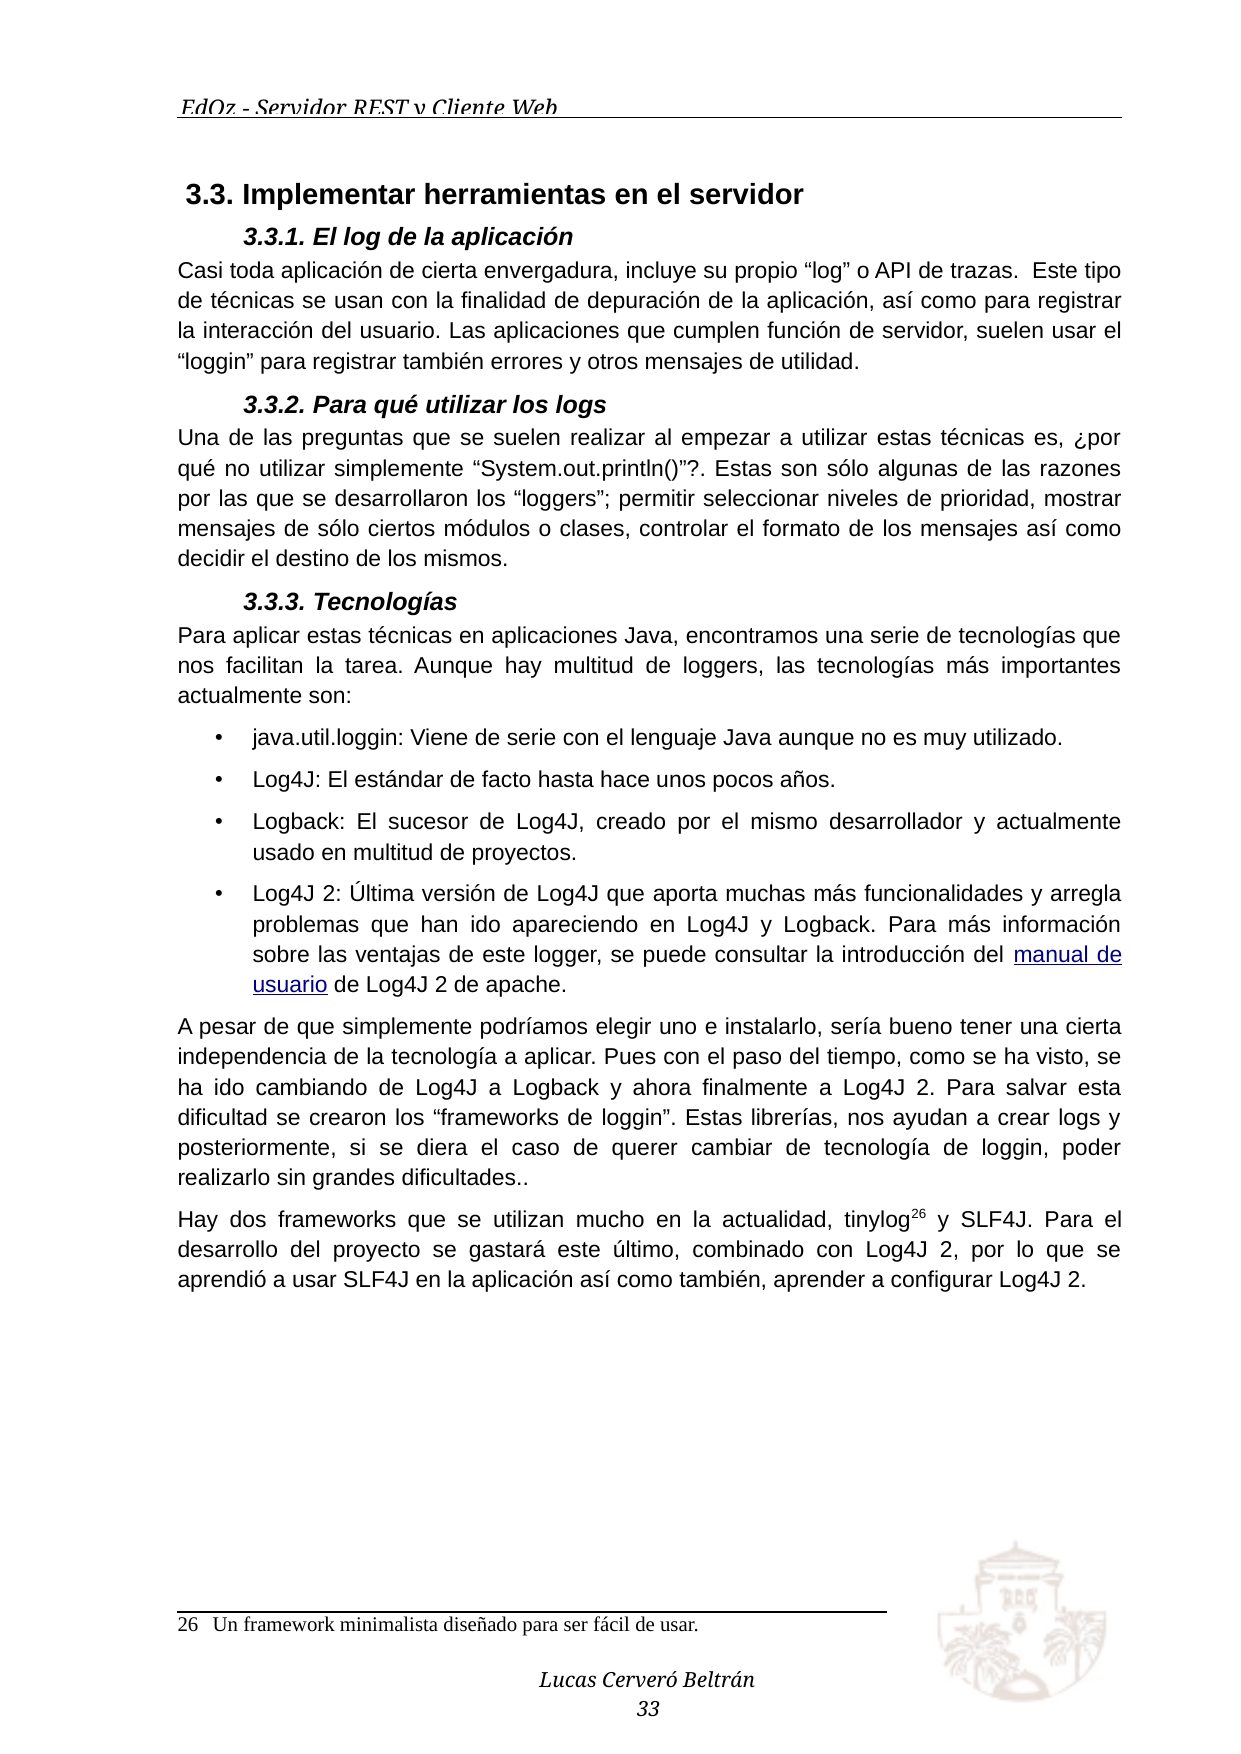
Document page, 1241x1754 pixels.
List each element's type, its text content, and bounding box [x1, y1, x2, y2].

list Logback: El sucesor de Log4J, creado por el mismo desarrollador y actualmente usado en multitud de proyectos. [215, 808, 1122, 865]
list Log4J 2: Última versión de Log4J que aporta muchas más funcionalidades y arregla problemas que han ido apareciendo en Log4J y Logback. Para más información sobre las ventajas de este logger, se puede consultar la introducción del manual de usuario de Log4J 2 de apache. [215, 880, 1122, 997]
text Hay dos frameworks que se utilizan mucho en la actualidad, tinylog y SLF4J. Para el desarrollo del proyecto se gastará este último, combinado con Log4J 2, por lo que se aprendió a usar SLF4J en la aplicación así como también, aprender a configurar Log4J 2. [177, 1206, 1122, 1293]
list Tecnologías [177, 587, 1122, 616]
text Para aplicar estas técnicas en aplicaciones Java, encontramos una serie de tecnologías que nos facilitan la tarea. Aunque hay multitud de loggers, las tecnologías más importantes actualmente son: [177, 622, 1122, 709]
text Un framework minimalista diseñado para ser fácil de usar. [177, 1612, 1122, 1636]
list Log4J: El estándar de facto hasta hace unos pocos años. [215, 766, 1122, 793]
text A pesar de que simplemente podríamos elegir uno e instalarlo, sería bueno tener una cierta independencia de la tecnología a aplicar. Pues con el paso del tiempo, como se ha visto, se ha ido cambiando de Log4J a Logback y ahora finalmente a Log4J 2. Para salvar esta dificultad se crearon los “frameworks de loggin”. Estas librerías, nos ayudan a crear logs y posteriormente, si se diera el caso de querer cambiar de tecnología de loggin, poder realizarlo sin grandes dificultades.. [177, 1013, 1122, 1190]
list java.util.loggin: Viene de serie con el lenguaje Java aunque no es muy utilizado. [215, 724, 1122, 751]
list Implementar herramientas en el servidor [177, 177, 1122, 211]
list El log de la aplicación [177, 222, 1122, 251]
list Para qué utilizar los logs [177, 390, 1122, 418]
text Una de las preguntas que se suelen realizar al empezar a utilizar estas técnicas es, ¿por qué no utilizar simplemente “System.out.println()”?. Estas son sólo algunas de las razones por las que se desarrollaron los “loggers”; permitir seleccionar niveles de prioridad, mostrar mensajes de sólo ciertos módulos o clases, controlar el formato de los mensajes así como decidir el destino de los mismos. [177, 424, 1122, 572]
text Casi toda aplicación de cierta envergadura, incluye su propio “log” o API de trazas. Este tipo de técnicas se usan con la finalidad de depuración de la aplicación, así como para registrar la interacción del usuario. Las aplicaciones que cumplen función de servidor, suelen usar el “loggin” para registrar también errores y otros mensajes de utilidad. [177, 257, 1122, 374]
